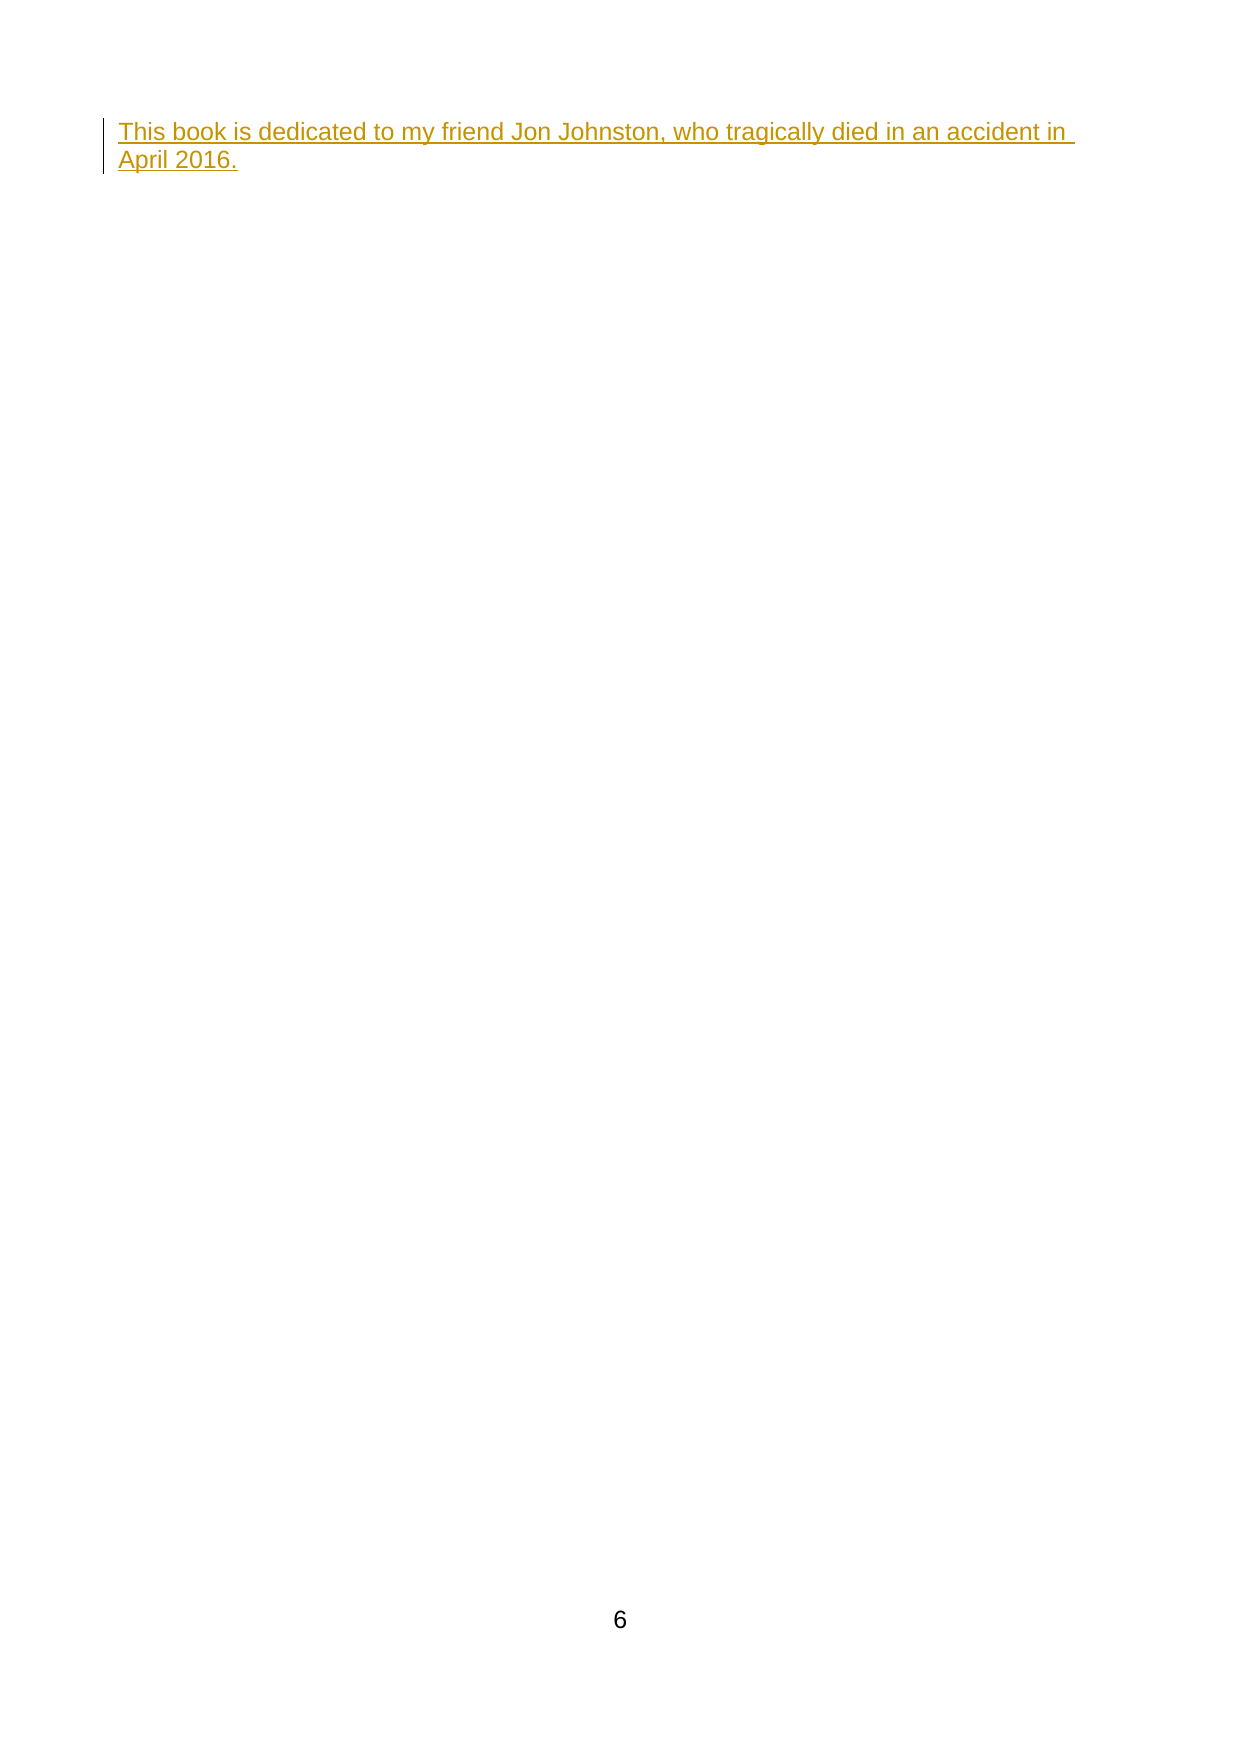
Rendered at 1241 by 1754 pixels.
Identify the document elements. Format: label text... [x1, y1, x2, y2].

text This book is dedicated to my friend Jon Johnston, who tragically died in an accident in April 2016. [118, 118, 1122, 174]
